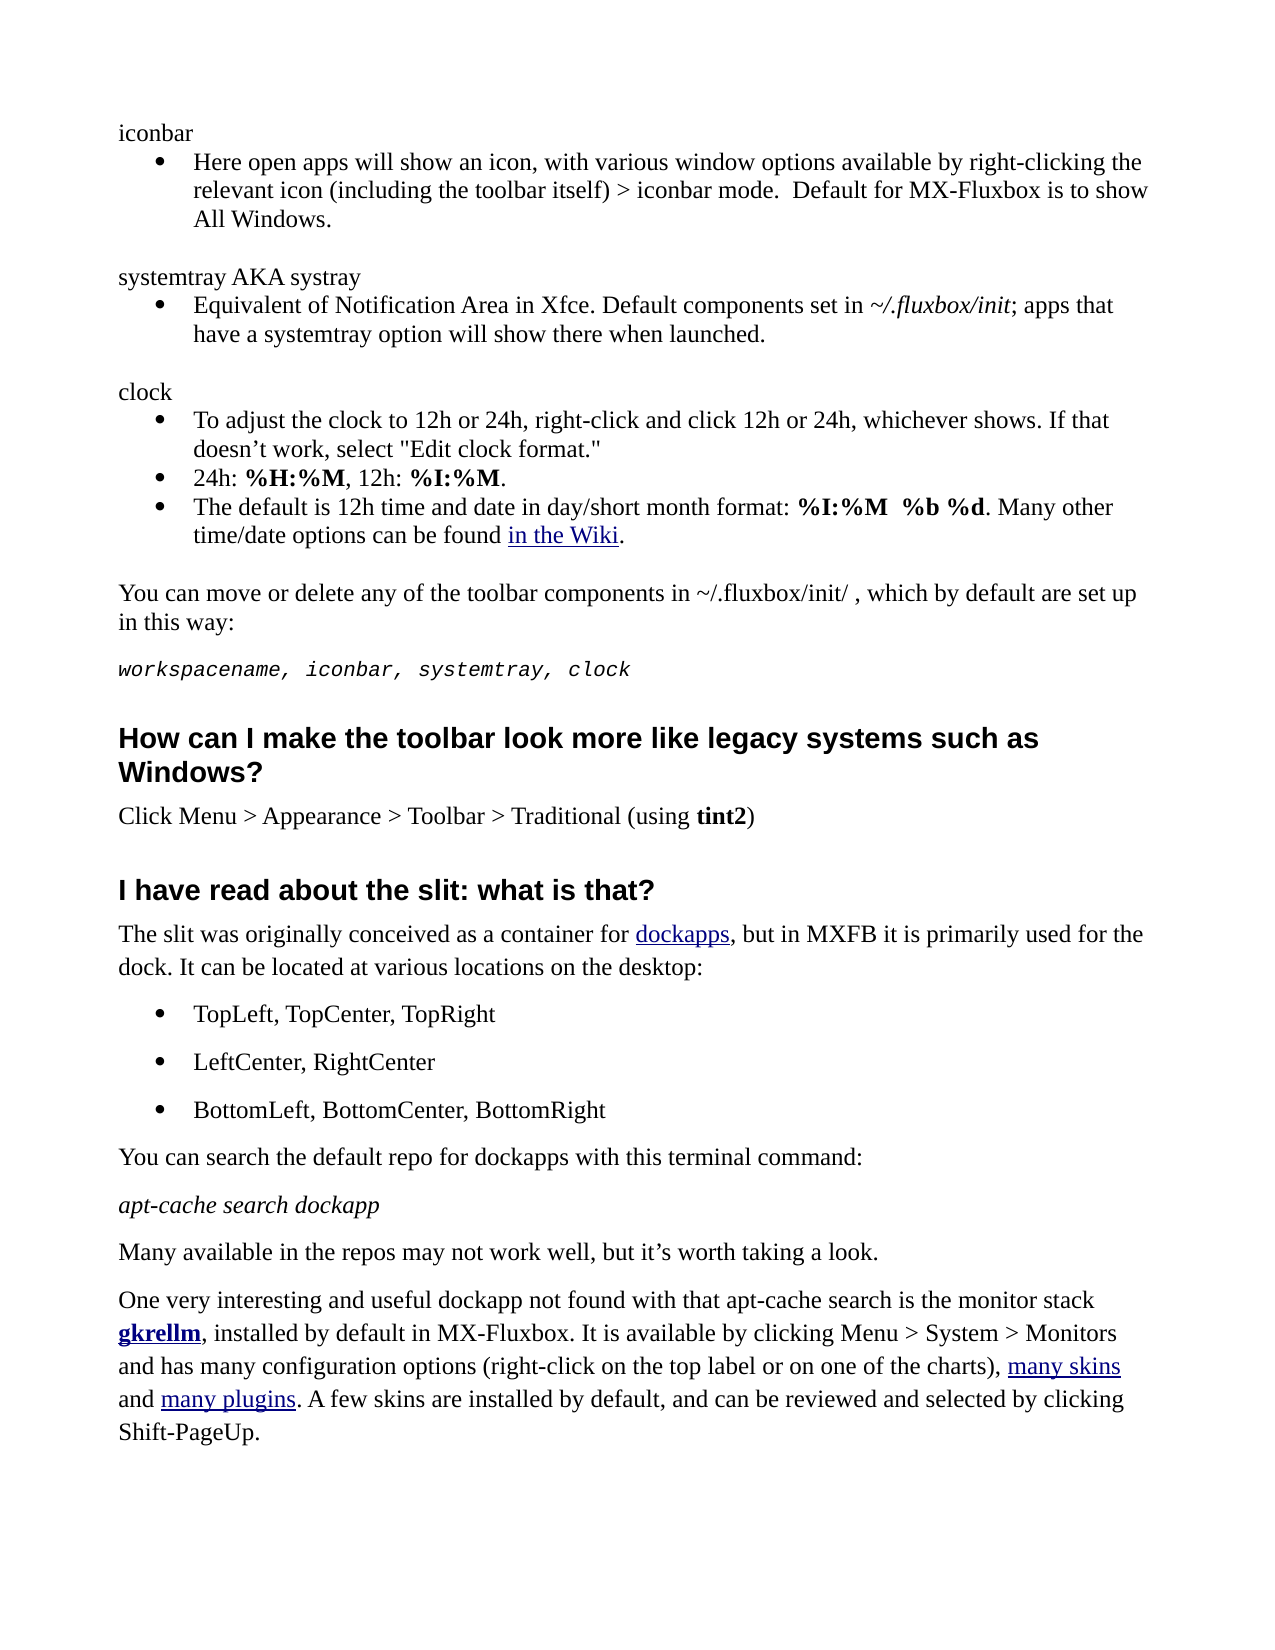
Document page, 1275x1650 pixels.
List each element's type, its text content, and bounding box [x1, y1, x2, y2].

text One very interesting and useful dockapp not found with that apt-cache search is the monitor stack gkrellm, installed by default in MX-Fluxbox. It is available by clicking Menu > System > Monitors and has many configuration options (right-click on the top label or on one of the charts), many skins and many plugins. A few skins are installed by default, and can be reviewed and selected by clicking Shift-PageUp. [118, 1285, 1157, 1446]
list 24h: %H:%M, 12h: %I:%M. [156, 463, 1157, 492]
list To adjust the clock to 12h or 24h, right-click and click 12h or 24h, whichever shows. If that doesn’t work, select "Edit clock format." [156, 406, 1157, 463]
text Many available in the repos may not work well, but it’s worth taking a look. [118, 1237, 1157, 1266]
list BottomLeft, BottomCenter, BottomRight [156, 1095, 1157, 1123]
text systemtray AKA systray [118, 262, 1157, 291]
text iconbar [118, 118, 1157, 147]
text Click Menu > Appearance > Toolbar > Traditional (using tint2) [118, 801, 1157, 829]
text clock [118, 377, 1157, 406]
list The default is 12h time and date in day/short month format: %I:%M %b %d. Many other time/date options can be found in the Wiki. [156, 492, 1157, 549]
subtitle How can I make the toolbar look more like legacy systems such as Windows? [118, 721, 1157, 788]
text apt-cache search dockapp [118, 1190, 1157, 1219]
list Here open apps will show an icon, with various window options available by right-clicking the relevant icon (including the toolbar itself) > iconbar mode. Default for MX-Fluxbox is to show All Windows. [156, 147, 1157, 233]
list TopLeft, TopCenter, TopRight [156, 999, 1157, 1028]
text You can search the default repo for dockapps with this terminal command: [118, 1142, 1157, 1171]
text workspacename, iconbar, systemtray, clock [118, 659, 1157, 683]
list Equivalent of Notification Area in Xfce. Default components set in ~/.fluxbox/init; apps that have a systemtray option will show there when launched. [156, 291, 1157, 348]
subtitle I have read about the slit: what is that? [118, 873, 1157, 906]
text You can move or delete any of the toolbar components in ~/.fluxbox/init/ , which by default are set up in this way: [118, 578, 1157, 636]
list LeftCenter, RightCenter [156, 1047, 1157, 1076]
text The slit was originally conceived as a container for dockapps, but in MXFB it is primarily used for the dock. It can be located at various locations on the desktop: [118, 919, 1157, 981]
